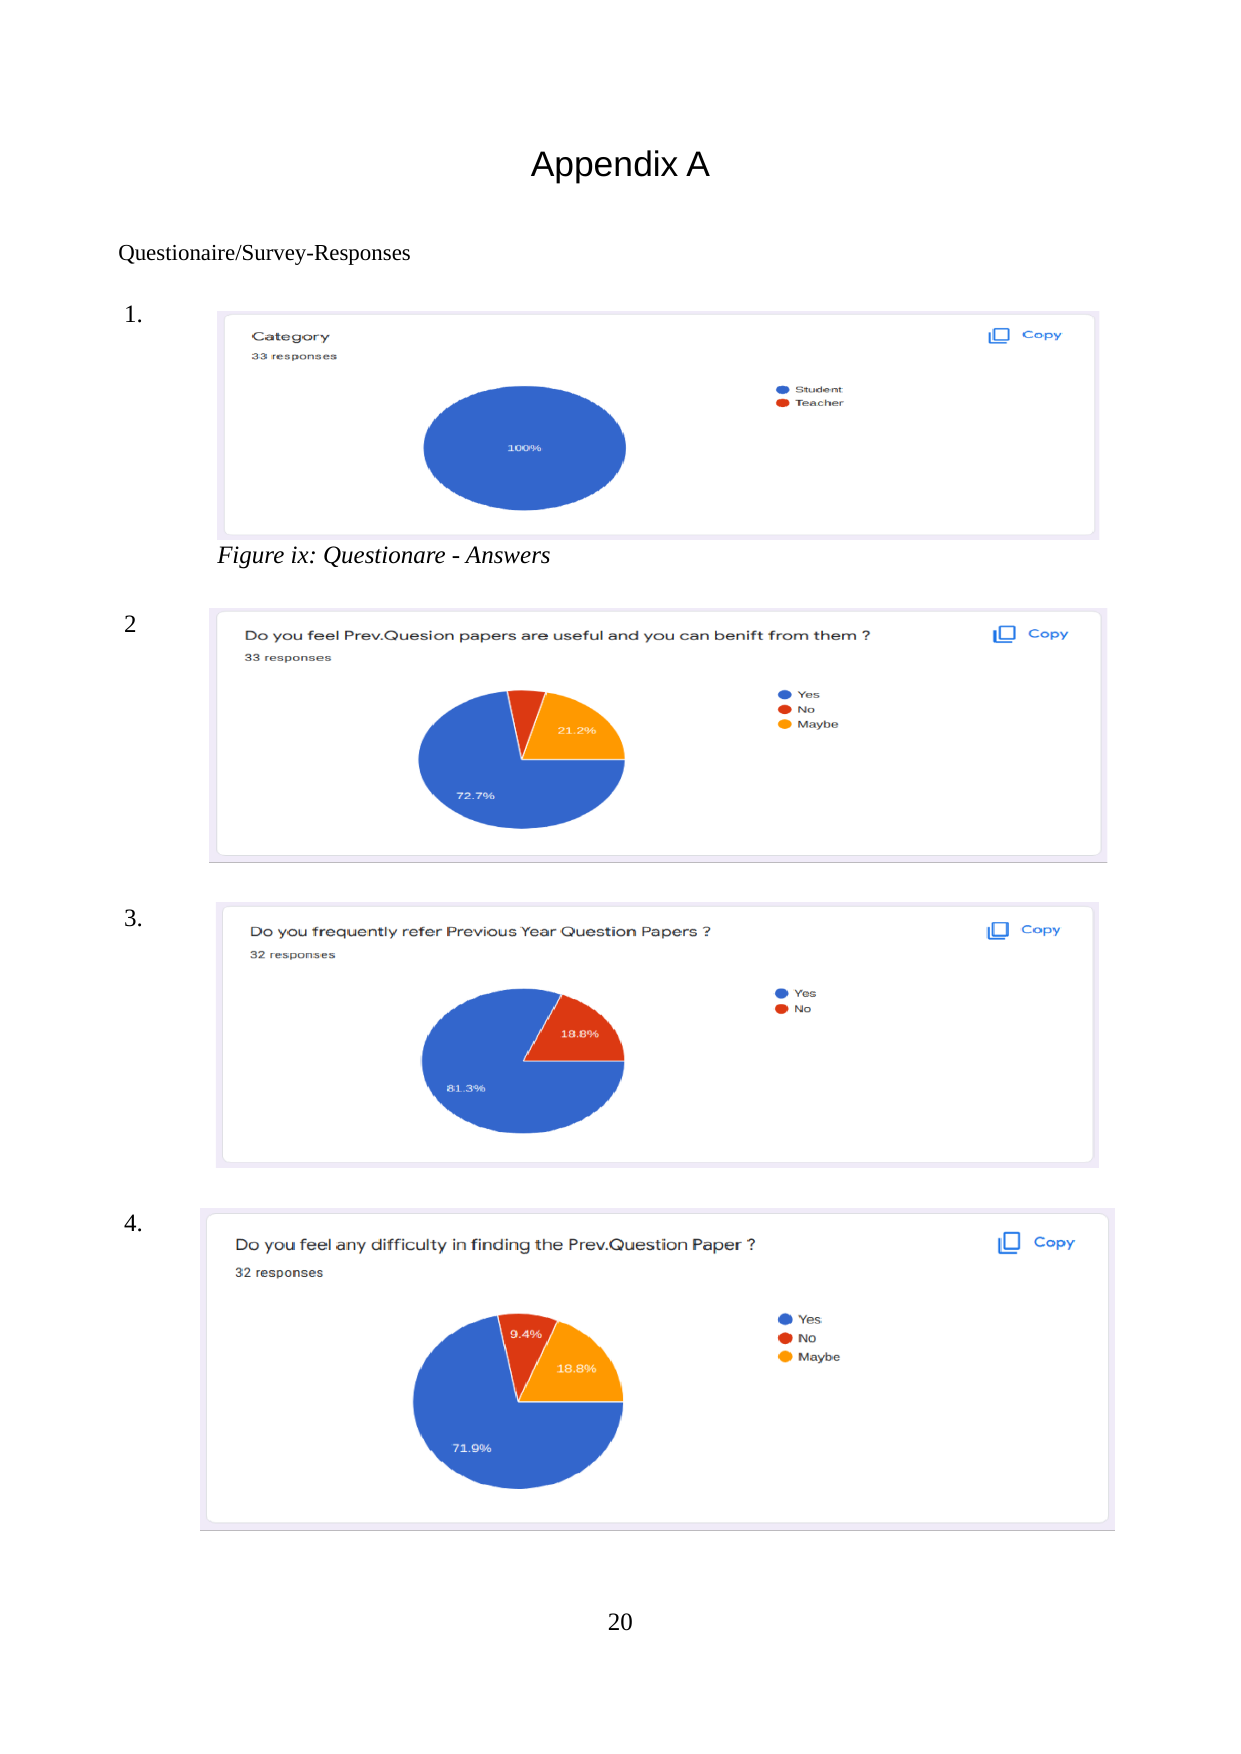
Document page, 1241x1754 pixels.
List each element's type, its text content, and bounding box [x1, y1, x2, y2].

subtitle Questionaire/Survey-Responses [118, 237, 1122, 266]
table_cell [194, 1203, 1122, 1566]
table_header 1. [118, 293, 194, 603]
picture [215, 902, 1101, 1168]
table_cell [194, 897, 1122, 1202]
table_cell 2 [118, 603, 194, 897]
table_cell 4. [118, 1203, 194, 1566]
table_header [194, 293, 1122, 603]
picture [217, 311, 1100, 540]
table_cell [194, 603, 1122, 897]
picture [200, 1208, 1117, 1531]
picture [209, 608, 1108, 863]
table_cell 3. [118, 897, 194, 1202]
subtitle Appendix A [118, 143, 1122, 184]
